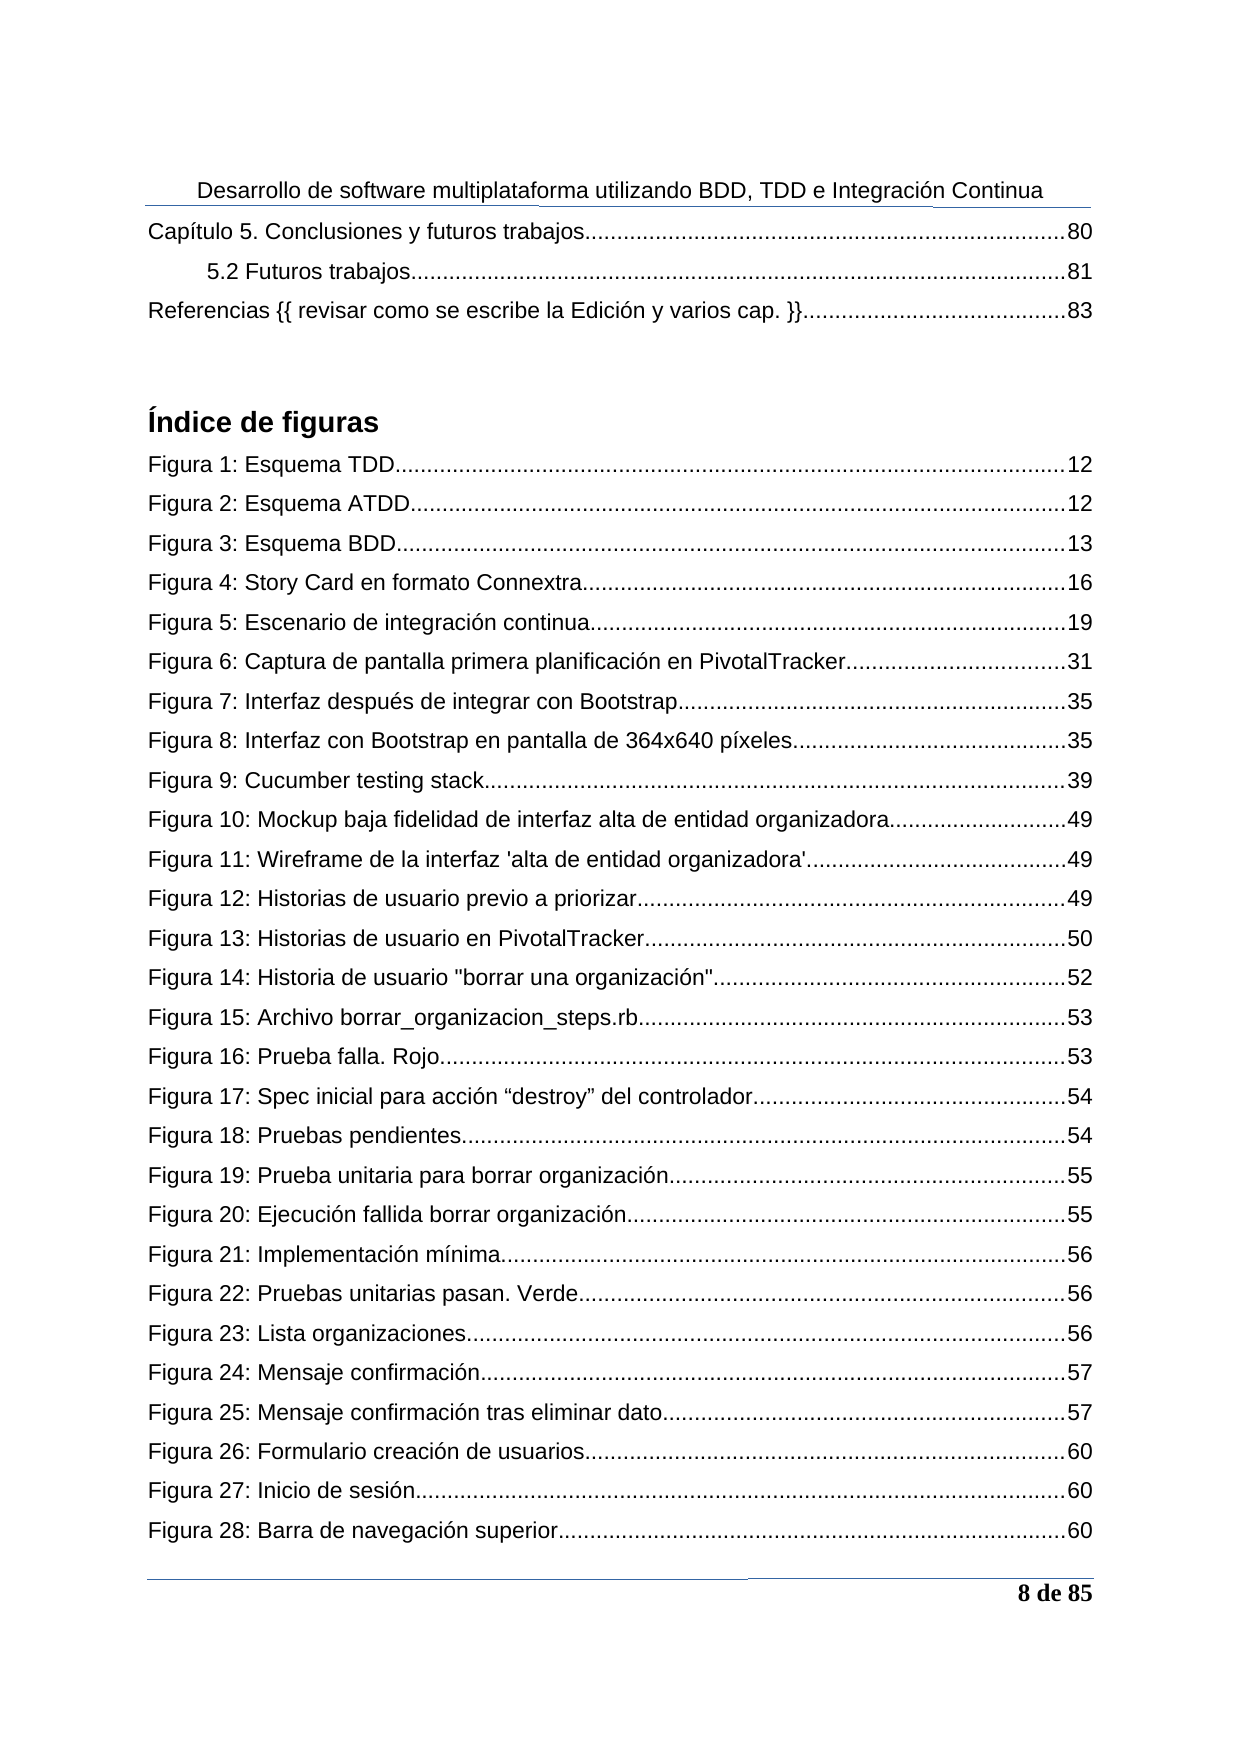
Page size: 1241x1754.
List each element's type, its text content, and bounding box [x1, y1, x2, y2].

text Figura 8: Interfaz con Bootstrap en pantalla de 364x640 píxeles. 35 [148, 727, 1093, 754]
text Figura 19: Prueba unitaria para borrar organización. 55 [148, 1162, 1093, 1188]
text Figura 22: Pruebas unitarias pasan. Verde. 56 [148, 1280, 1093, 1306]
text Figura 25: Mensaje confirmación tras eliminar dato. 57 [148, 1398, 1093, 1425]
text Figura 5: Escenario de integración continua. 19 [148, 609, 1093, 635]
subtitle Índice de figuras [148, 405, 1093, 438]
text Figura 7: Interfaz después de integrar con Bootstrap. 35 [148, 688, 1093, 714]
text Capítulo 5. Conclusiones y futuros trabajos 80 [148, 218, 1093, 245]
text Figura 14: Historia de usuario "borrar una organización". 52 [148, 964, 1093, 991]
text Figura 20: Ejecución fallida borrar organización. 55 [148, 1201, 1093, 1227]
text Figura 10: Mockup baja fidelidad de interfaz alta de entidad organizadora. 49 [148, 806, 1093, 833]
text Figura 6: Captura de pantalla primera planificación en PivotalTracker. 31 [148, 648, 1093, 675]
text 5.2 Futuros trabajos. 81 [207, 258, 1093, 284]
text Figura 9: Cucumber testing stack. 39 [148, 767, 1093, 793]
text Figura 24: Mensaje confirmación. 57 [148, 1359, 1093, 1385]
text Figura 15: Archivo borrar_organizacion_steps.rb. 53 [148, 1004, 1093, 1030]
text Figura 18: Pruebas pendientes. 54 [148, 1122, 1093, 1148]
text Figura 4: Story Card en formato Connextra. 16 [148, 569, 1093, 596]
text Figura 16: Prueba falla. Rojo. 53 [148, 1043, 1093, 1069]
text Figura 3: Esquema BDD. 13 [148, 530, 1093, 556]
text Figura 27: Inicio de sesión. 60 [148, 1477, 1093, 1504]
text Figura 17: Spec inicial para acción “destroy” del controlador. 54 [148, 1083, 1093, 1109]
text Figura 21: Implementación mínima. 56 [148, 1241, 1093, 1267]
text Figura 12: Historias de usuario previo a priorizar. 49 [148, 885, 1093, 912]
text Figura 1: Esquema TDD. 12 [148, 451, 1093, 477]
text Figura 26: Formulario creación de usuarios. 60 [148, 1438, 1093, 1464]
text Referencias {{ revisar como se escribe la Edición y varios cap. }} 83 [148, 297, 1093, 324]
text Figura 28: Barra de navegación superior. 60 [148, 1517, 1093, 1543]
text Figura 23: Lista organizaciones. 56 [148, 1319, 1093, 1346]
text Figura 2: Esquema ATDD. 12 [148, 490, 1093, 517]
text Figura 11: Wireframe de la interfaz 'alta de entidad organizadora'. 49 [148, 846, 1093, 872]
text Figura 13: Historias de usuario en PivotalTracker. 50 [148, 925, 1093, 951]
